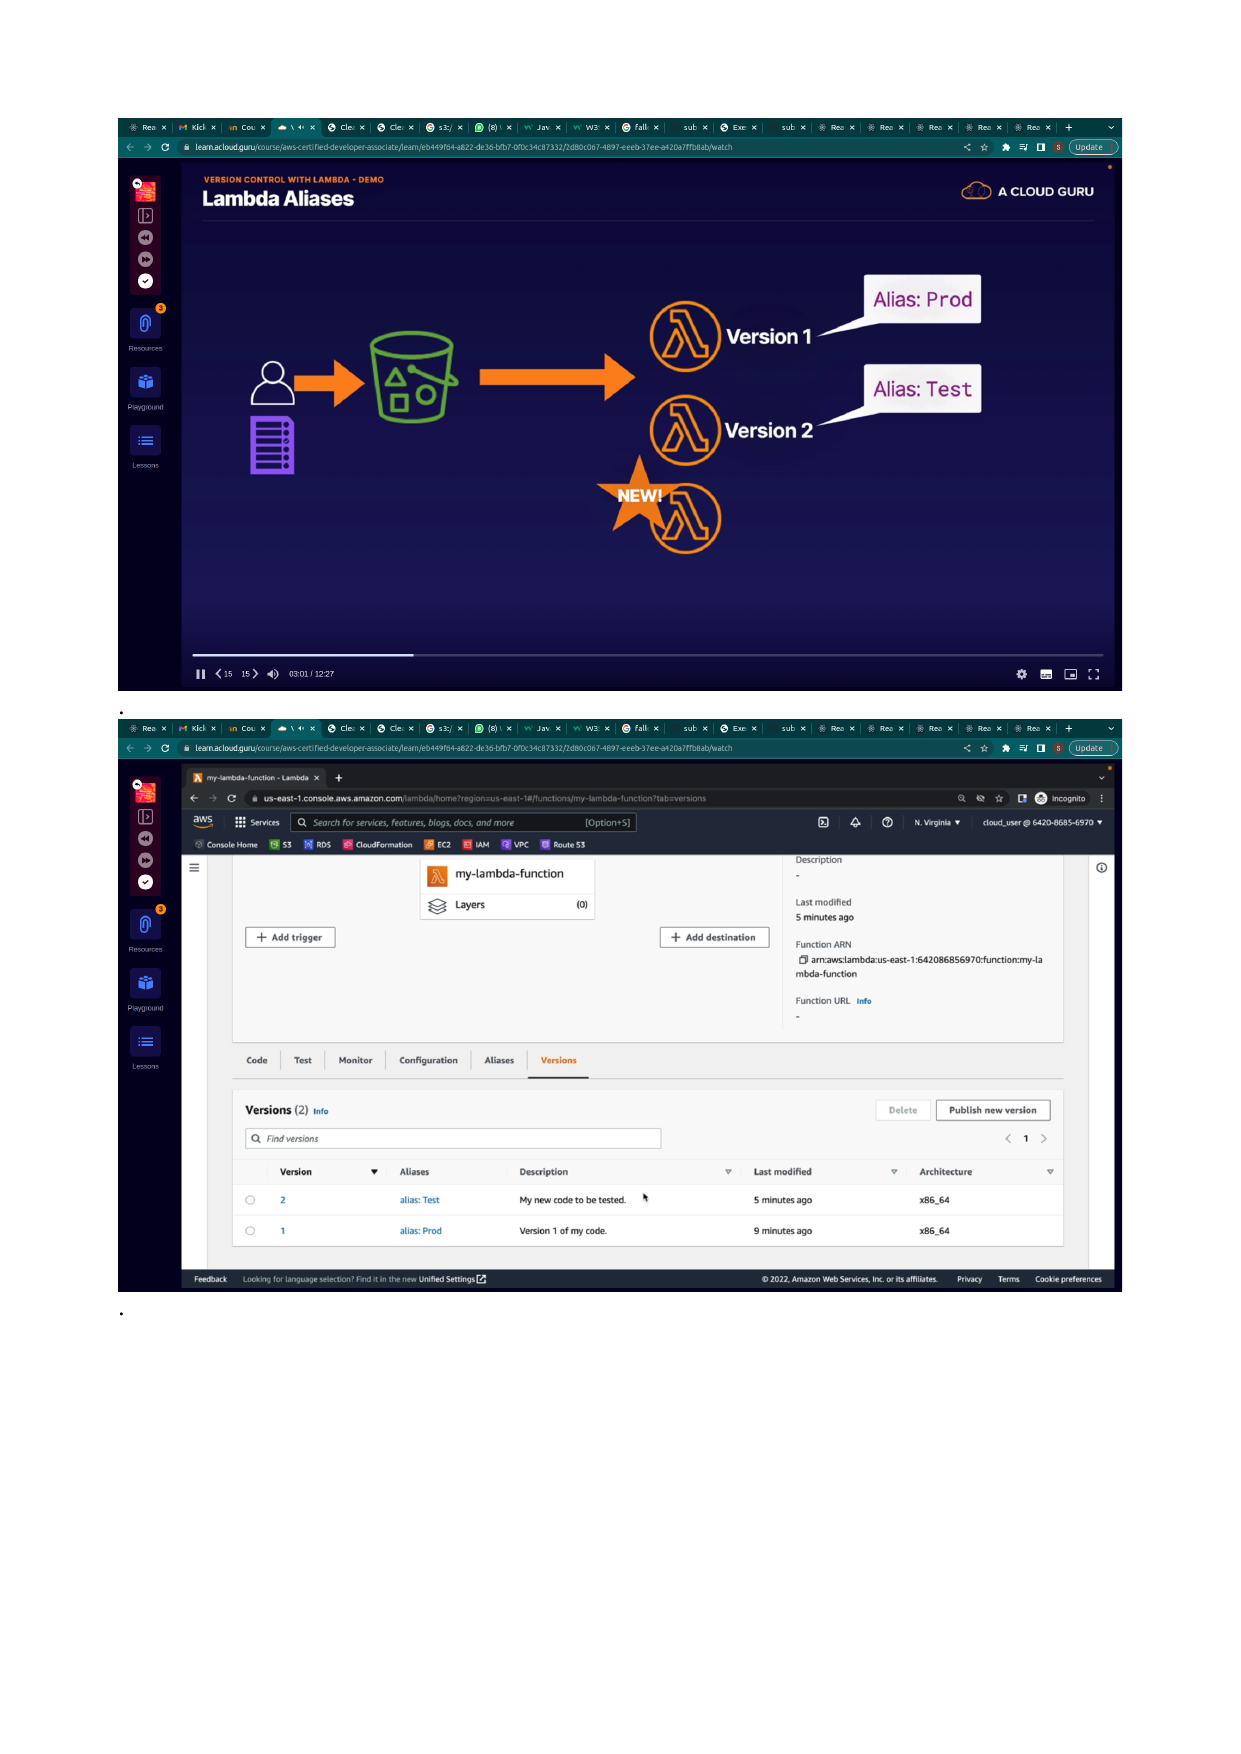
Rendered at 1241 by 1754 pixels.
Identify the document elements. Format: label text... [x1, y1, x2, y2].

text . [118, 691, 1122, 719]
picture [118, 719, 1123, 1292]
text . [118, 1292, 1122, 1321]
picture [118, 118, 1123, 691]
